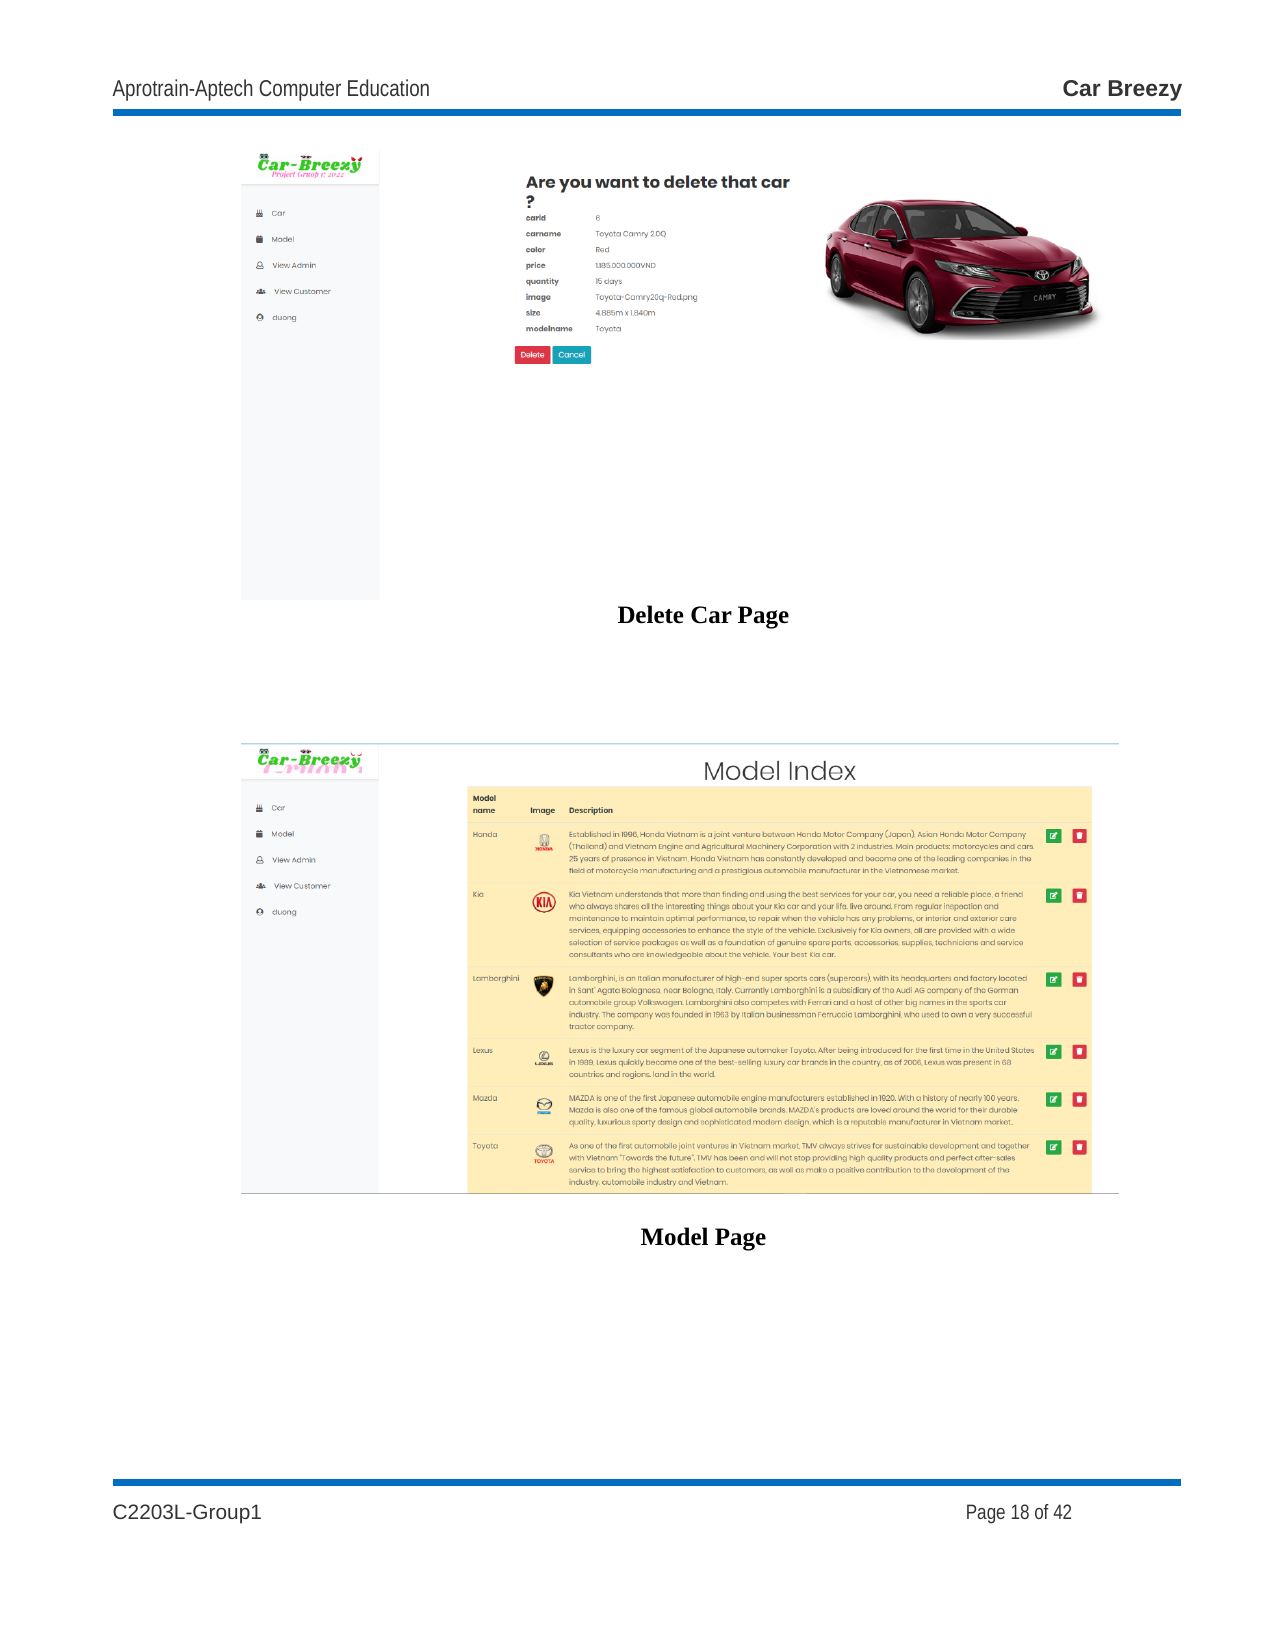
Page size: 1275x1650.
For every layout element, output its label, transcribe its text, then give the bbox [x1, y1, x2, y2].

text Model Page [284, 1222, 1106, 1251]
text Delete Car Page [284, 600, 1106, 629]
